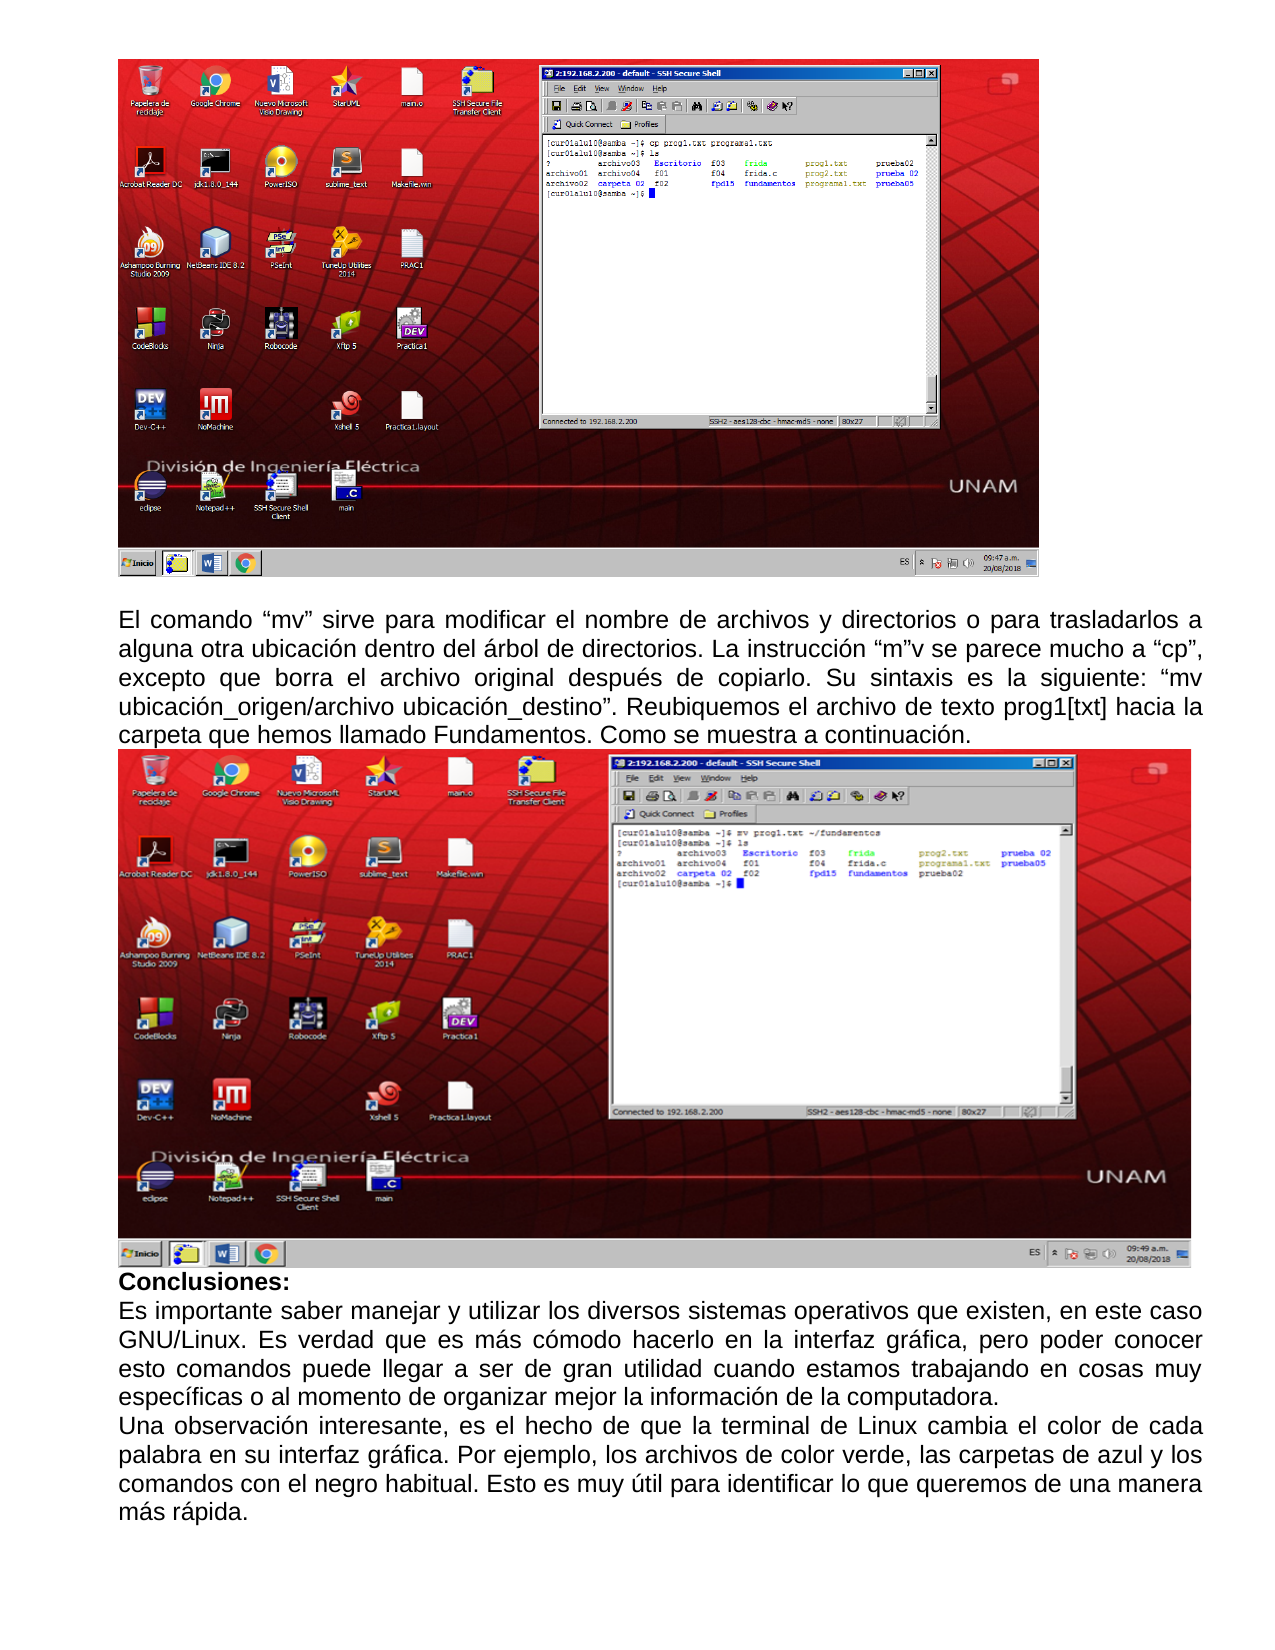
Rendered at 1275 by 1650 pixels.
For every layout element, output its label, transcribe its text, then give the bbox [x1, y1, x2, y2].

text Es importante saber manejar y utilizar los diversos sistemas operativos que existen, en este caso GNU/Linux. Es verdad que es más cómodo hacerlo en la interfaz gráfica, pero poder conocer esto comandos puede llegar a ser de gran utilidad cuando estamos trabajando en cosas muy específicas o al momento de organizar mejor la información de la computadora. [118, 1296, 1205, 1411]
text Conclusiones: [118, 1267, 1205, 1296]
text El comando “mv” sirve para modificar el nombre de archivos y directorios o para trasladarlos a alguna otra ubicación dentro del árbol de directorios. La instrucción “m”v se parece mucho a “cp”, excepto que borra el archivo original después de copiarlo. Su sintaxis es la siguiente: “mv ubicación_origen/archivo ubicación_destino”. Reubiquemos el archivo de texto prog1[txt] hacia la carpeta que hemos llamado Fundamentos. Como se muestra a continuación. [118, 606, 1205, 749]
text Una observación interesante, es el hecho de que la terminal de Linux cambia el color de cada palabra en su interfaz gráfica. Por ejemplo, los archivos de color verde, las carpetas de azul y los comandos con el negro habitual. Esto es muy útil para identificar lo que queremos de una manera más rápida. [118, 1411, 1205, 1526]
